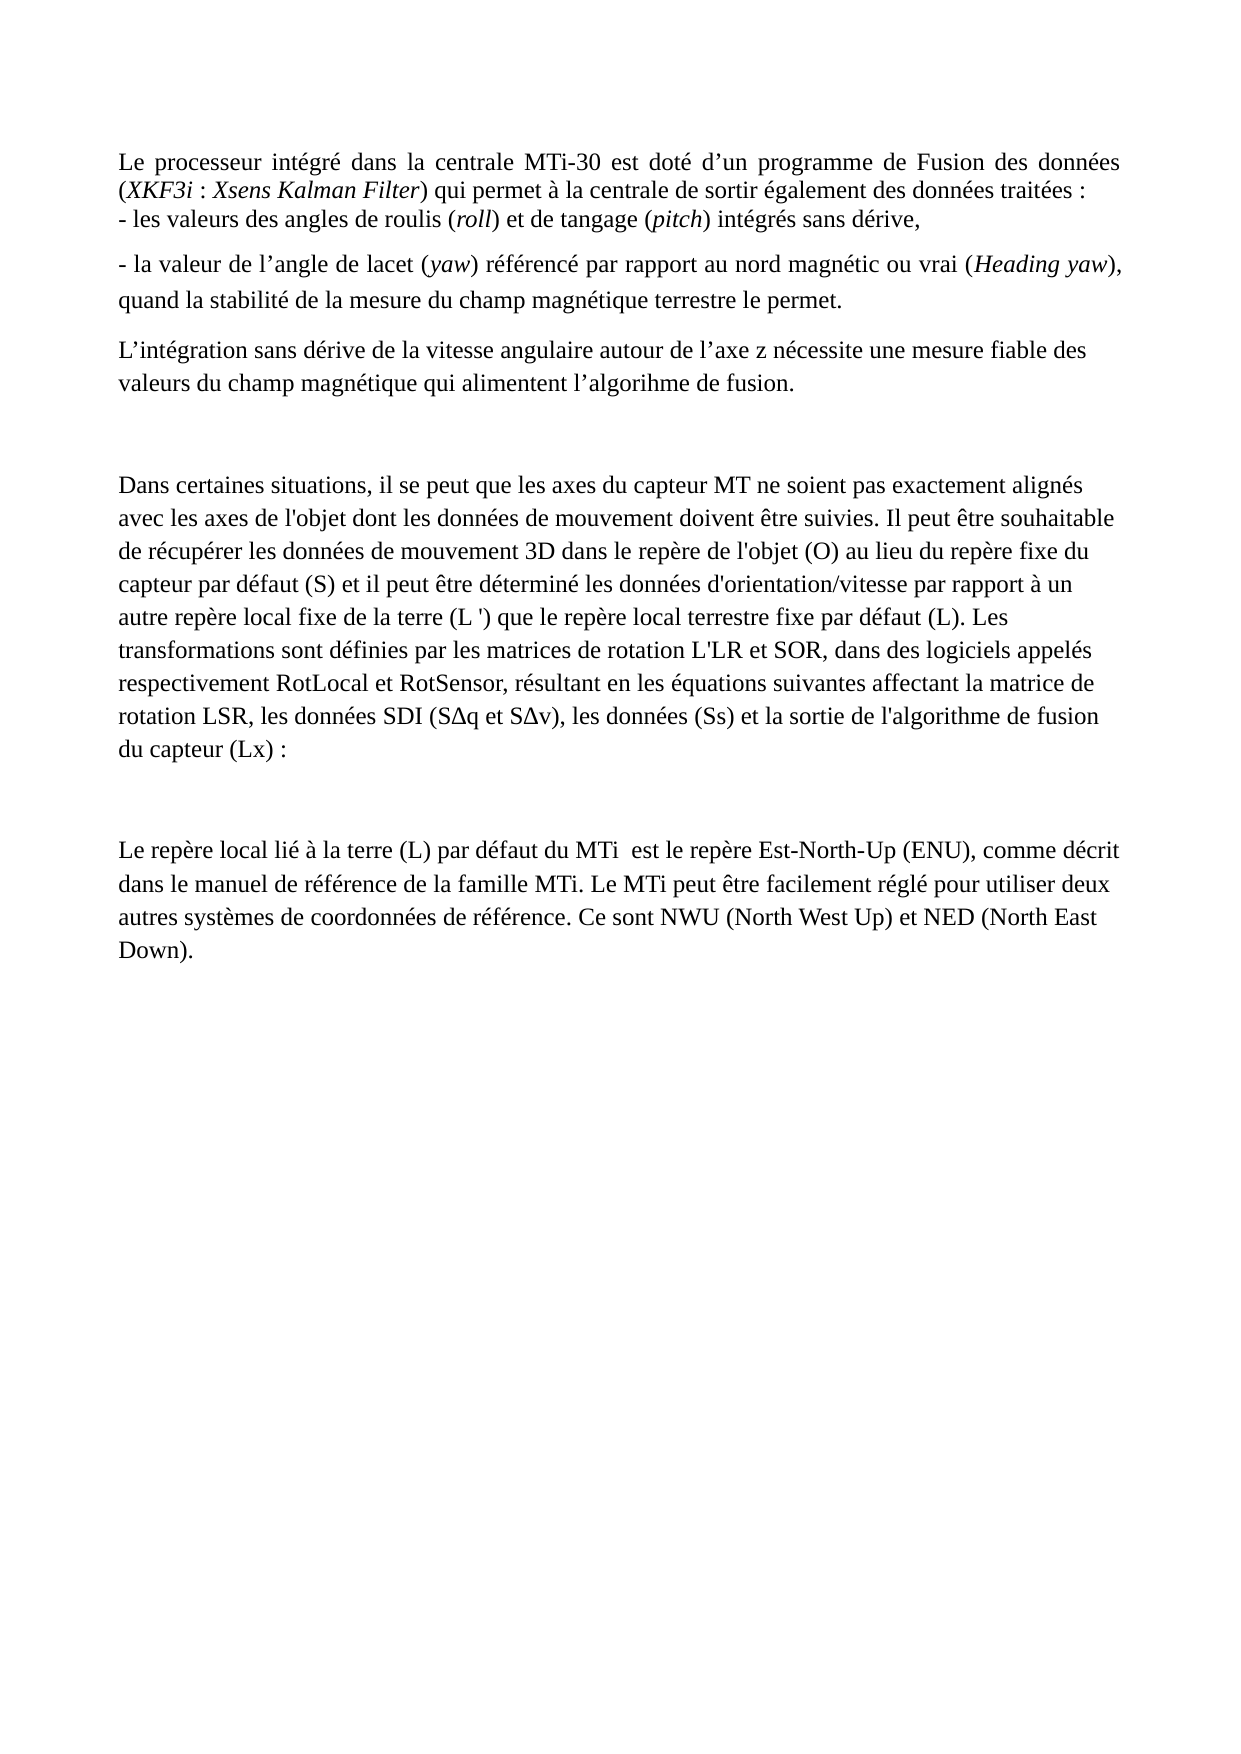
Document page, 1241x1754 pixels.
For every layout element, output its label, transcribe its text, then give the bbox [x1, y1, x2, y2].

text - les valeurs des angles de roulis (roll) et de tangage (pitch) intégrés sans dérive, - la valeur de l’angle de lacet (yaw) référencé par rapport au nord magnétic ou vrai (Heading yaw), quand la stabilité de la mesure du champ magnétique terrestre le permet. [118, 204, 1122, 313]
text Dans certaines situations, il se peut que les axes du capteur MT ne soient pas exactement alignés avec les axes de l'objet dont les données de mouvement doivent être suivies. Il peut être souhaitable de récupérer les données de mouvement 3D dans le repère de l'objet (O) au lieu du repère fixe du capteur par défaut (S) et il peut être déterminé les données d'orientation/vitesse par rapport à un autre repère local fixe de la terre (L ') que le repère local terrestre fixe par défaut (L). Les transformations sont définies par les matrices de rotation L'LR et SOR, dans des logiciels appelés respectivement RotLocal et RotSensor, résultant en les équations suivantes affectant la matrice de rotation LSR, les données SDI (S∆q et S∆v), les données (Ss) et la sortie de l'algorithme de fusion du capteur (Lx) : [118, 470, 1122, 763]
text L’intégration sans dérive de la vitesse angulaire autour de l’axe z nécessite une mesure fiable des valeurs du champ magnétique qui alimentent l’algorihme de fusion. [118, 336, 1122, 397]
text Le repère local lié à la terre (L) par défaut du MTi est le repère Est-North-Up (ENU), comme décrit dans le manuel de référence de la famille MTi. Le MTi peut être facilement réglé pour utiliser deux autres systèmes de coordonnées de référence. Ce sont NWU (North West Up) et NED (North East Down). [118, 836, 1122, 963]
text Le processeur intégré dans la centrale MTi-30 est doté d’un programme de Fusion des données (XKF3i : Xsens Kalman Filter) qui permet à la centrale de sortir également des données traitées : [118, 147, 1122, 204]
